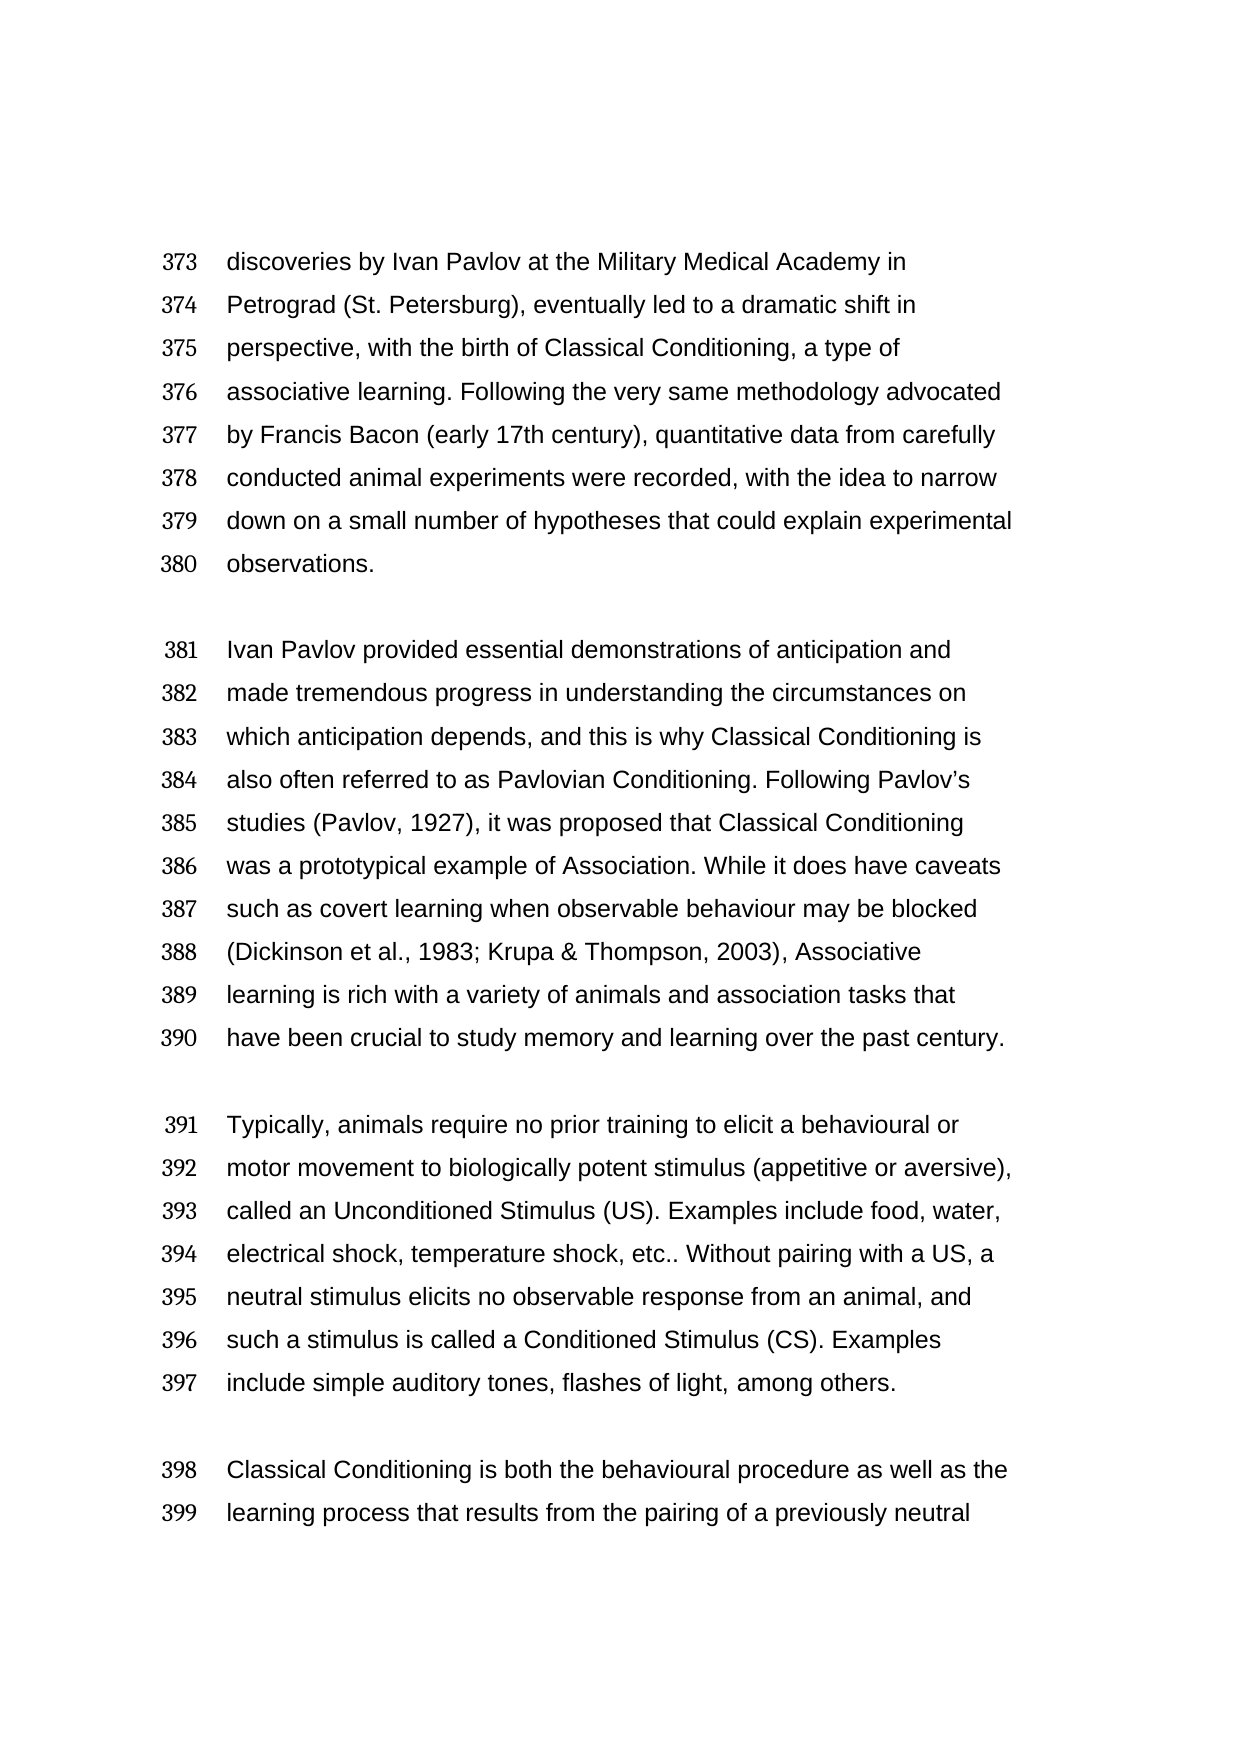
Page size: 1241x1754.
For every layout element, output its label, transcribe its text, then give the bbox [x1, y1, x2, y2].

text Classical Conditioning is both the behavioural procedure as well as the learning process that results from the pairing of a previously neutral [226, 1455, 1014, 1527]
text discoveries by Ivan Pavlov at the Military Medical Academy in Petrograd (St. Petersburg), eventually led to a dramatic shift in perspective, with the birth of Classical Conditioning, a type of associative learning. Following the very same methodology advocated by Francis Bacon (early 17th century), quantitative data from carefully conducted animal experiments were recorded, with the idea to narrow down on a small number of hypotheses that could explain experimental observations. [226, 247, 1014, 578]
text Typically, animals require no prior training to elicit a behavioural or motor movement to biologically potent stimulus (appetitive or aversive), called an Unconditioned Stimulus (US). Examples include food, water, electrical shock, temperature shock, etc.. Without pairing with a US, a neutral stimulus elicits no observable response from an animal, and such a stimulus is called a Conditioned Stimulus (CS). Examples include simple auditory tones, flashes of light, among others. [226, 1110, 1014, 1397]
text Ivan Pavlov provided essential demonstrations of anticipation and made tremendous progress in understanding the circumstances on which anticipation depends, and this is why Classical Conditioning is also often referred to as Pavlovian Conditioning. Following Pavlov’s studies (Pavlov, 1927)⁠, it was proposed that Classical Conditioning was a prototypical example of Association. While it does have caveats such as covert learning when observable behaviour may be blocked (Dickinson et al., 1983; Krupa & Thompson, 2003)⁠, Associative learning is rich with a variety of animals and association tasks that have been crucial to study memory and learning over the past century. [226, 635, 1014, 1052]
